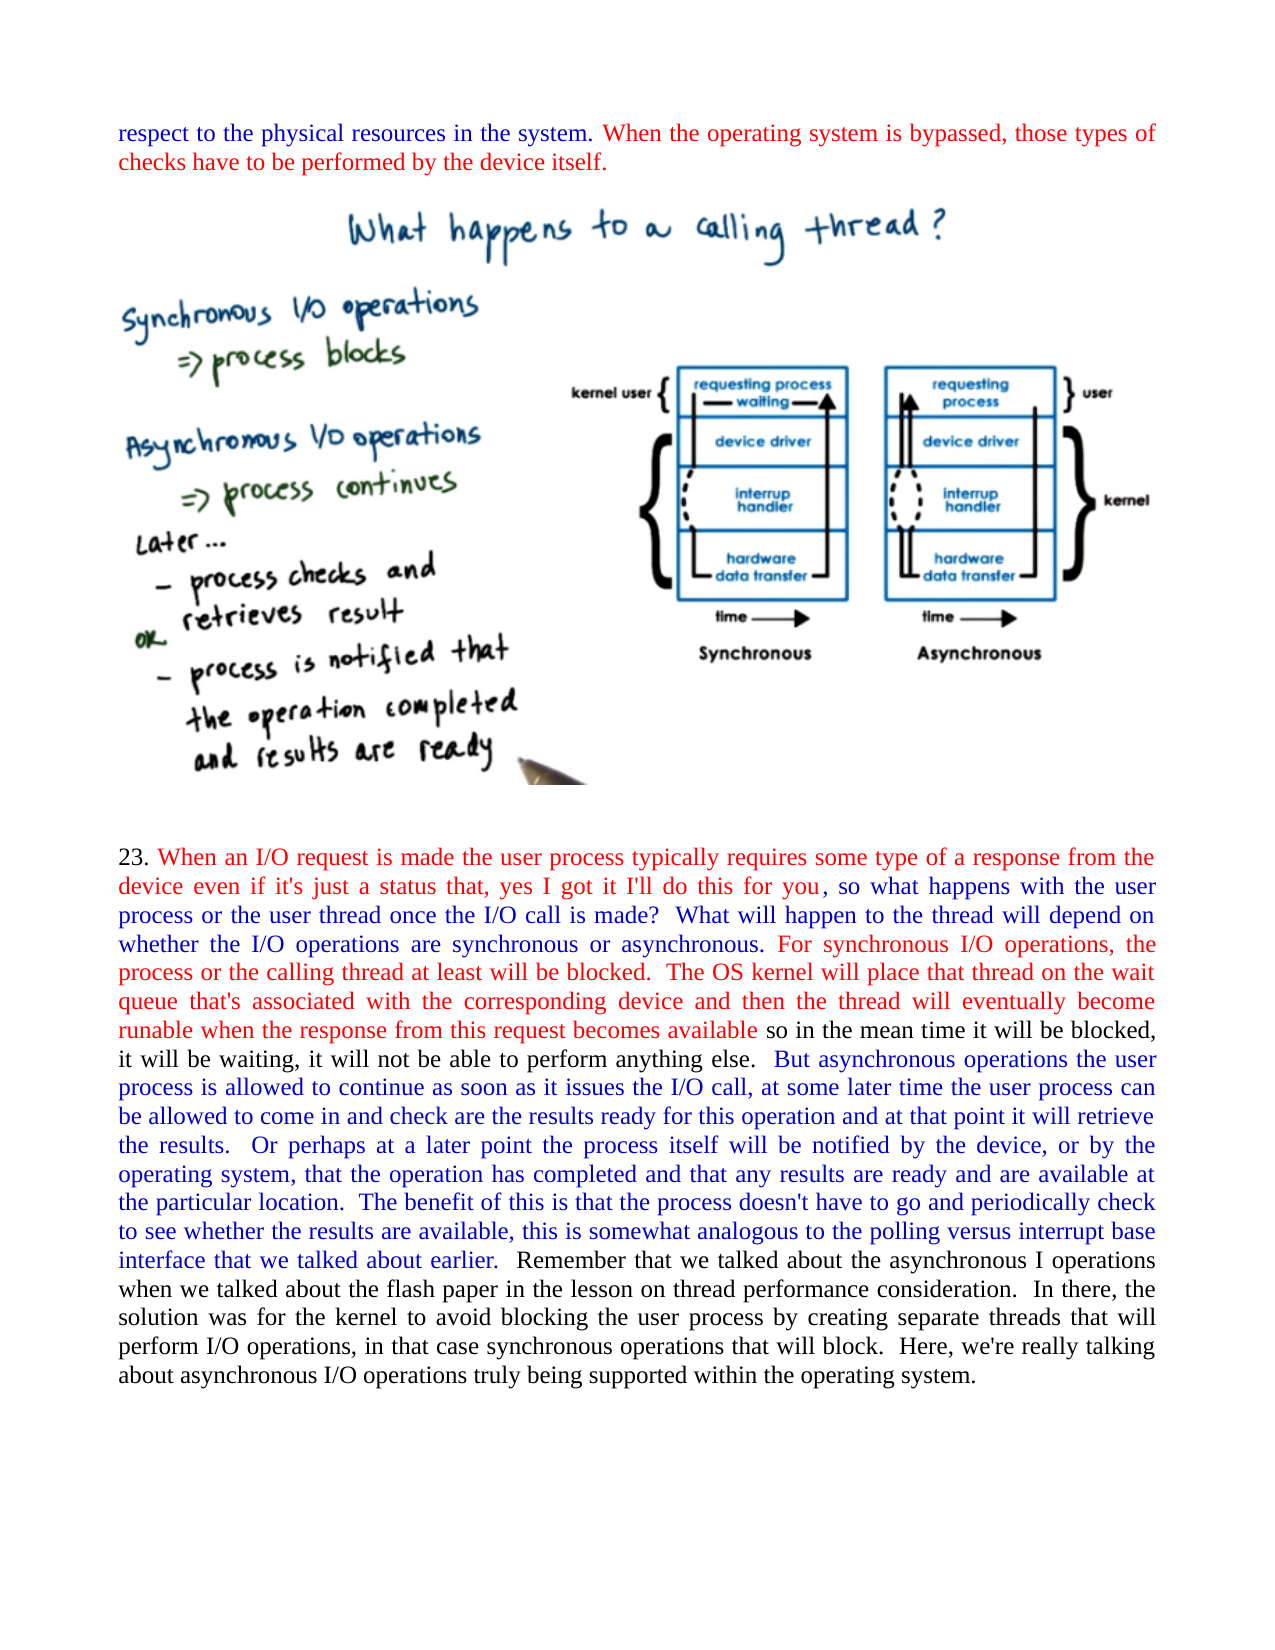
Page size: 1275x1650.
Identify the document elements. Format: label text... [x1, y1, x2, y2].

picture [118, 204, 1157, 785]
text respect to the physical resources in the system. When the operating system is bypassed, those types of checks have to be performed by the device itself. [118, 118, 1157, 176]
text 23. When an I/O request is made the user process typically requires some type of a response from the device even if it's just a status that, yes I got it I'll do this for you, so what happens with the user process or the user thread once the I/O call is made? What will happen to the thread will depend on whether the I/O operations are synchronous or asynchronous. For synchronous I/O operations, the process or the calling thread at least will be blocked. The OS kernel will place that thread on the wait queue that's associated with the corresponding device and then the thread will eventually become runable when the response from this request becomes available so in the mean time it will be blocked, it will be waiting, it will not be able to perform anything else. But asynchronous operations the user process is allowed to continue as soon as it issues the I/O call, at some later time the user process can be allowed to come in and check are the results ready for this operation and at that point it will retrieve the results. Or perhaps at a later point the process itself will be notified by the device, or by the operating system, that the operation has completed and that any results are ready and are available at the particular location. The benefit of this is that the process doesn't have to go and periodically check to see whether the results are available, this is somewhat analogous to the polling versus interrupt base interface that we talked about earlier. Remember that we talked about the asynchronous I operations when we talked about the flash paper in the lesson on thread performance consideration. In there, the solution was for the kernel to avoid blocking the user process by creating separate threads that will perform I/O operations, in that case synchronous operations that will block. Here, we're really talking about asynchronous I/O operations truly being supported within the operating system. [118, 842, 1157, 1389]
